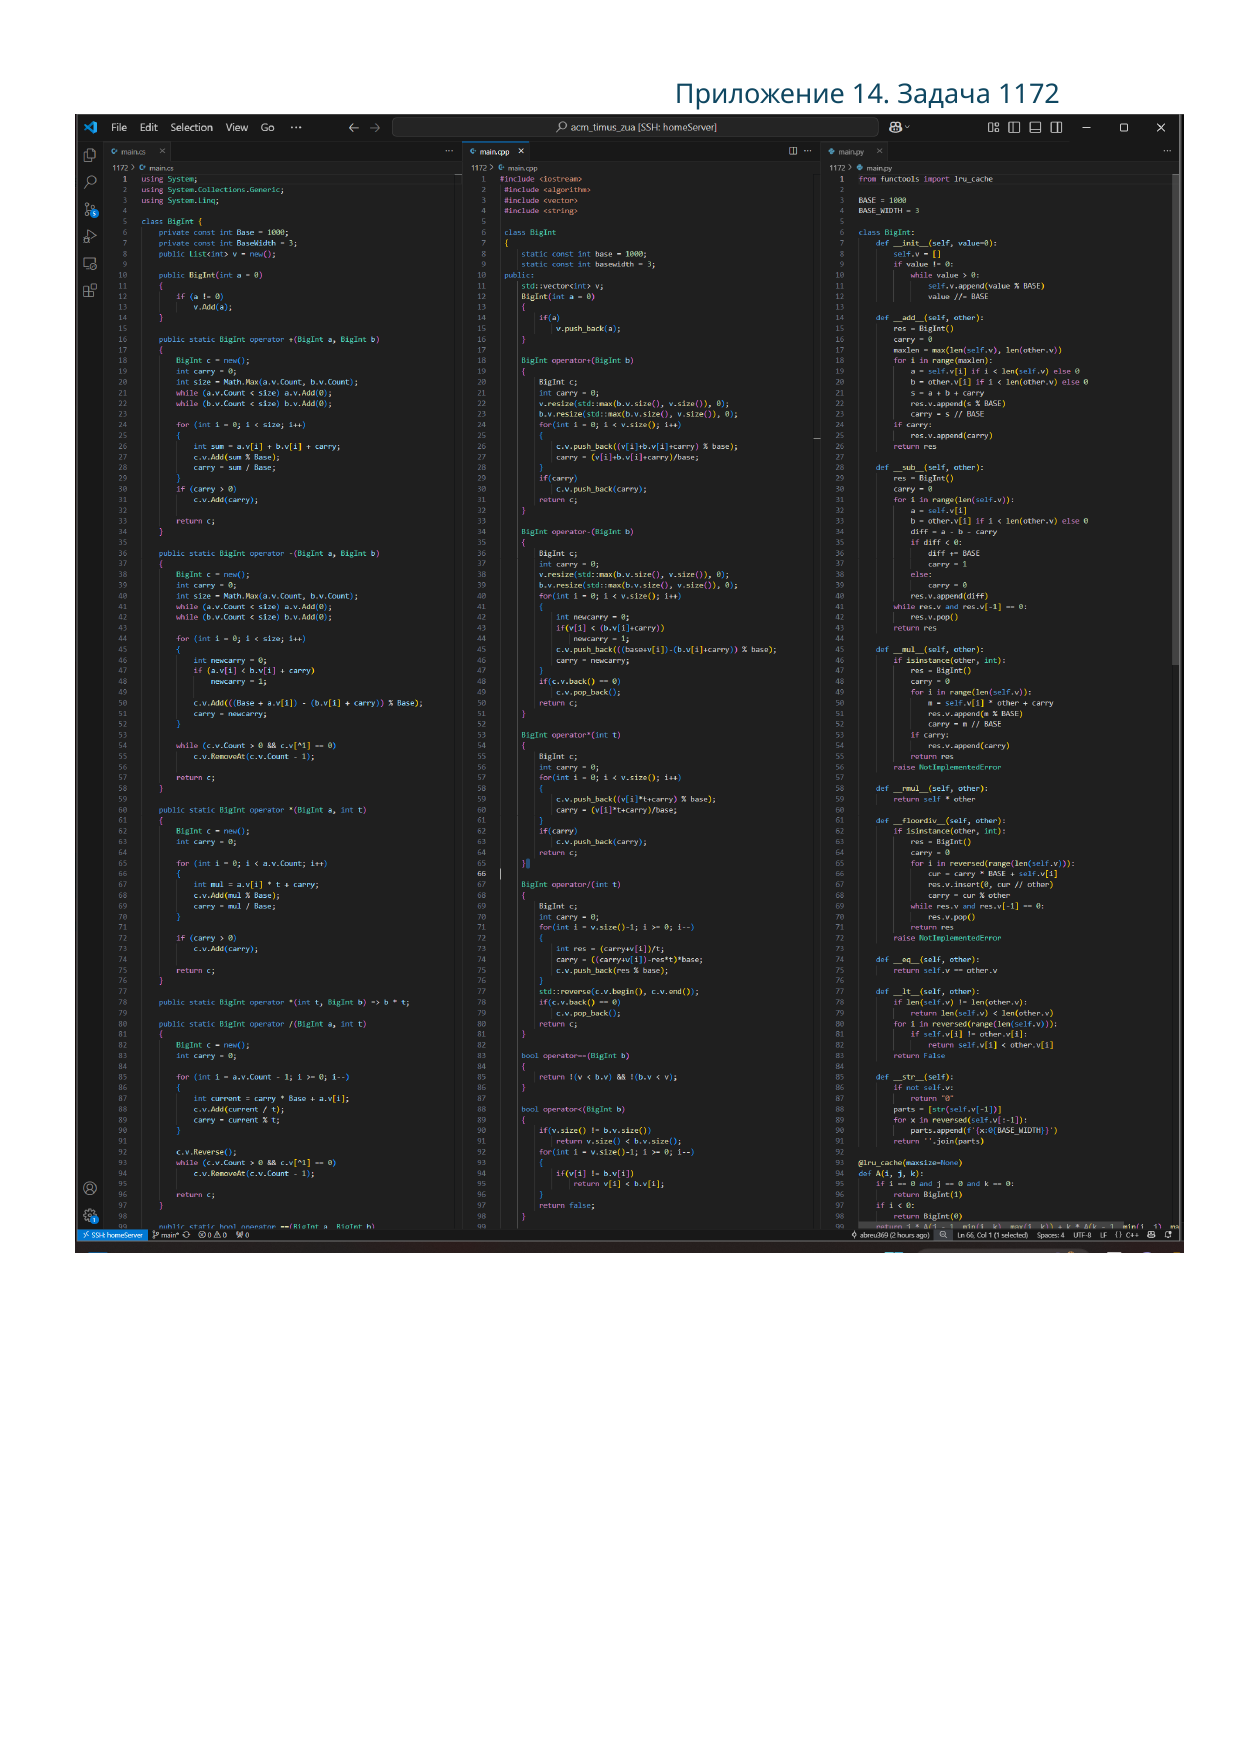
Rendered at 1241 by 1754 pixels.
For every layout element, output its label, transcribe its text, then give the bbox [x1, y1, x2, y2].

subtitle Приложение 14. Задача 1172 [186, 75, 1060, 112]
